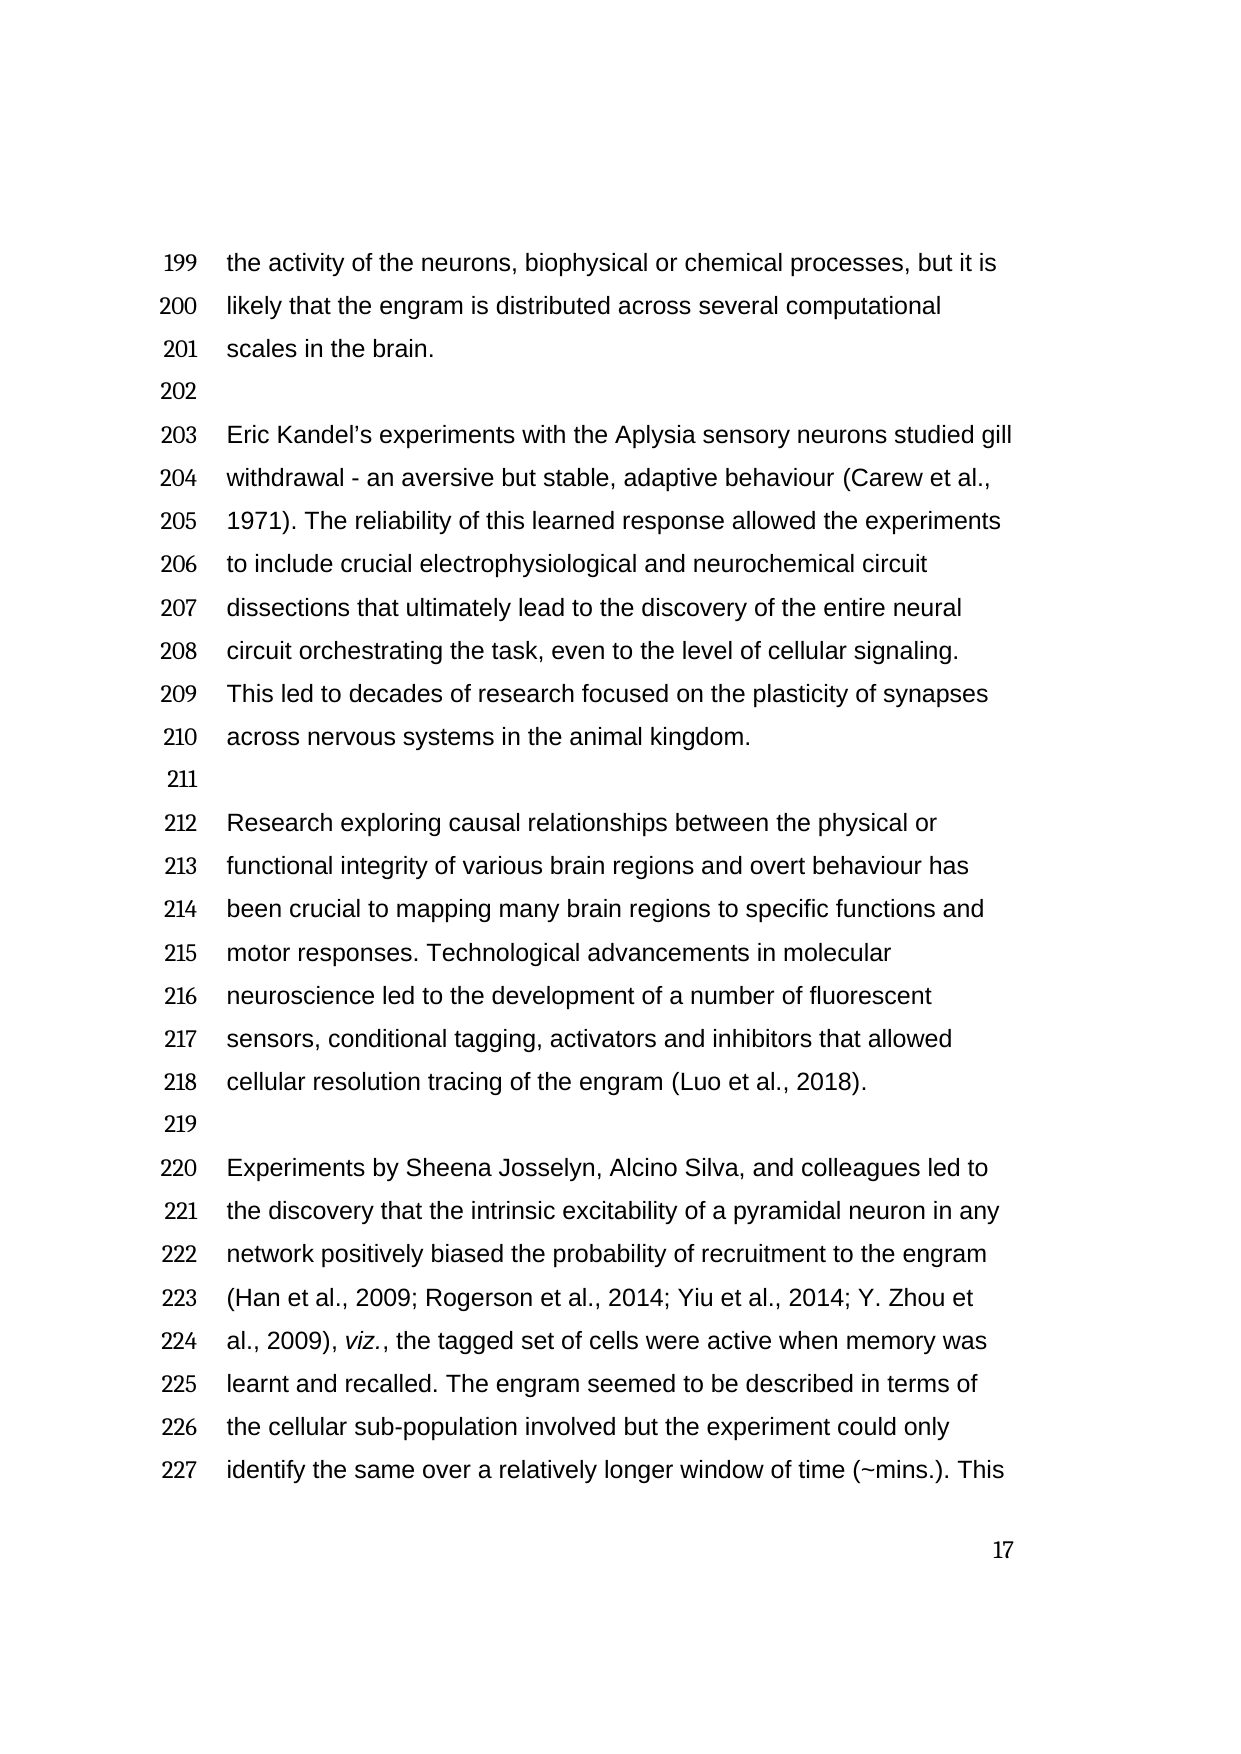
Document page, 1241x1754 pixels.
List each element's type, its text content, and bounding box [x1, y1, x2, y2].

text Experiments by Sheena Josselyn, Alcino Silva, and colleagues led to the discovery that the intrinsic excitability of a pyramidal neuron in any network positively biased the probability of recruitment to the engram (Han et al., 2009; Rogerson et al., 2014; Yiu et al., 2014; Y. Zhou et al., 2009)⁠, viz., the tagged set of cells were active when memory was learnt and recalled. The engram seemed to be described in terms of the cellular sub-population involved but the experiment could only identify the same over a relatively longer window of time (~mins.). This [226, 1153, 1014, 1484]
text Eric Kandel’s experiments with the Aplysia sensory neurons studied gill withdrawal - an aversive but stable, adaptive behaviour (Carew et al., 1971)⁠. The reliability of this learned response allowed the experiments to include crucial electrophysiological and neurochemical circuit dissections that ultimately lead to the discovery of the entire neural circuit orchestrating the task, even to the level of cellular signaling. This led to decades of research focused on the plasticity of synapses across nervous systems in the animal kingdom. [226, 420, 1014, 751]
text the activity of the neurons, biophysical or chemical processes, but it is likely that the engram is distributed across several computational scales in the brain. [226, 248, 1014, 363]
text Research exploring causal relationships between the physical or functional integrity of various brain regions and overt behaviour has been crucial to mapping many brain regions to specific functions and motor responses. Technological advancements in molecular neuroscience led to the development of a number of fluorescent sensors, conditional tagging, activators and inhibitors that allowed cellular resolution tracing of the engram (Luo et al., 2018)⁠. [226, 808, 1014, 1096]
